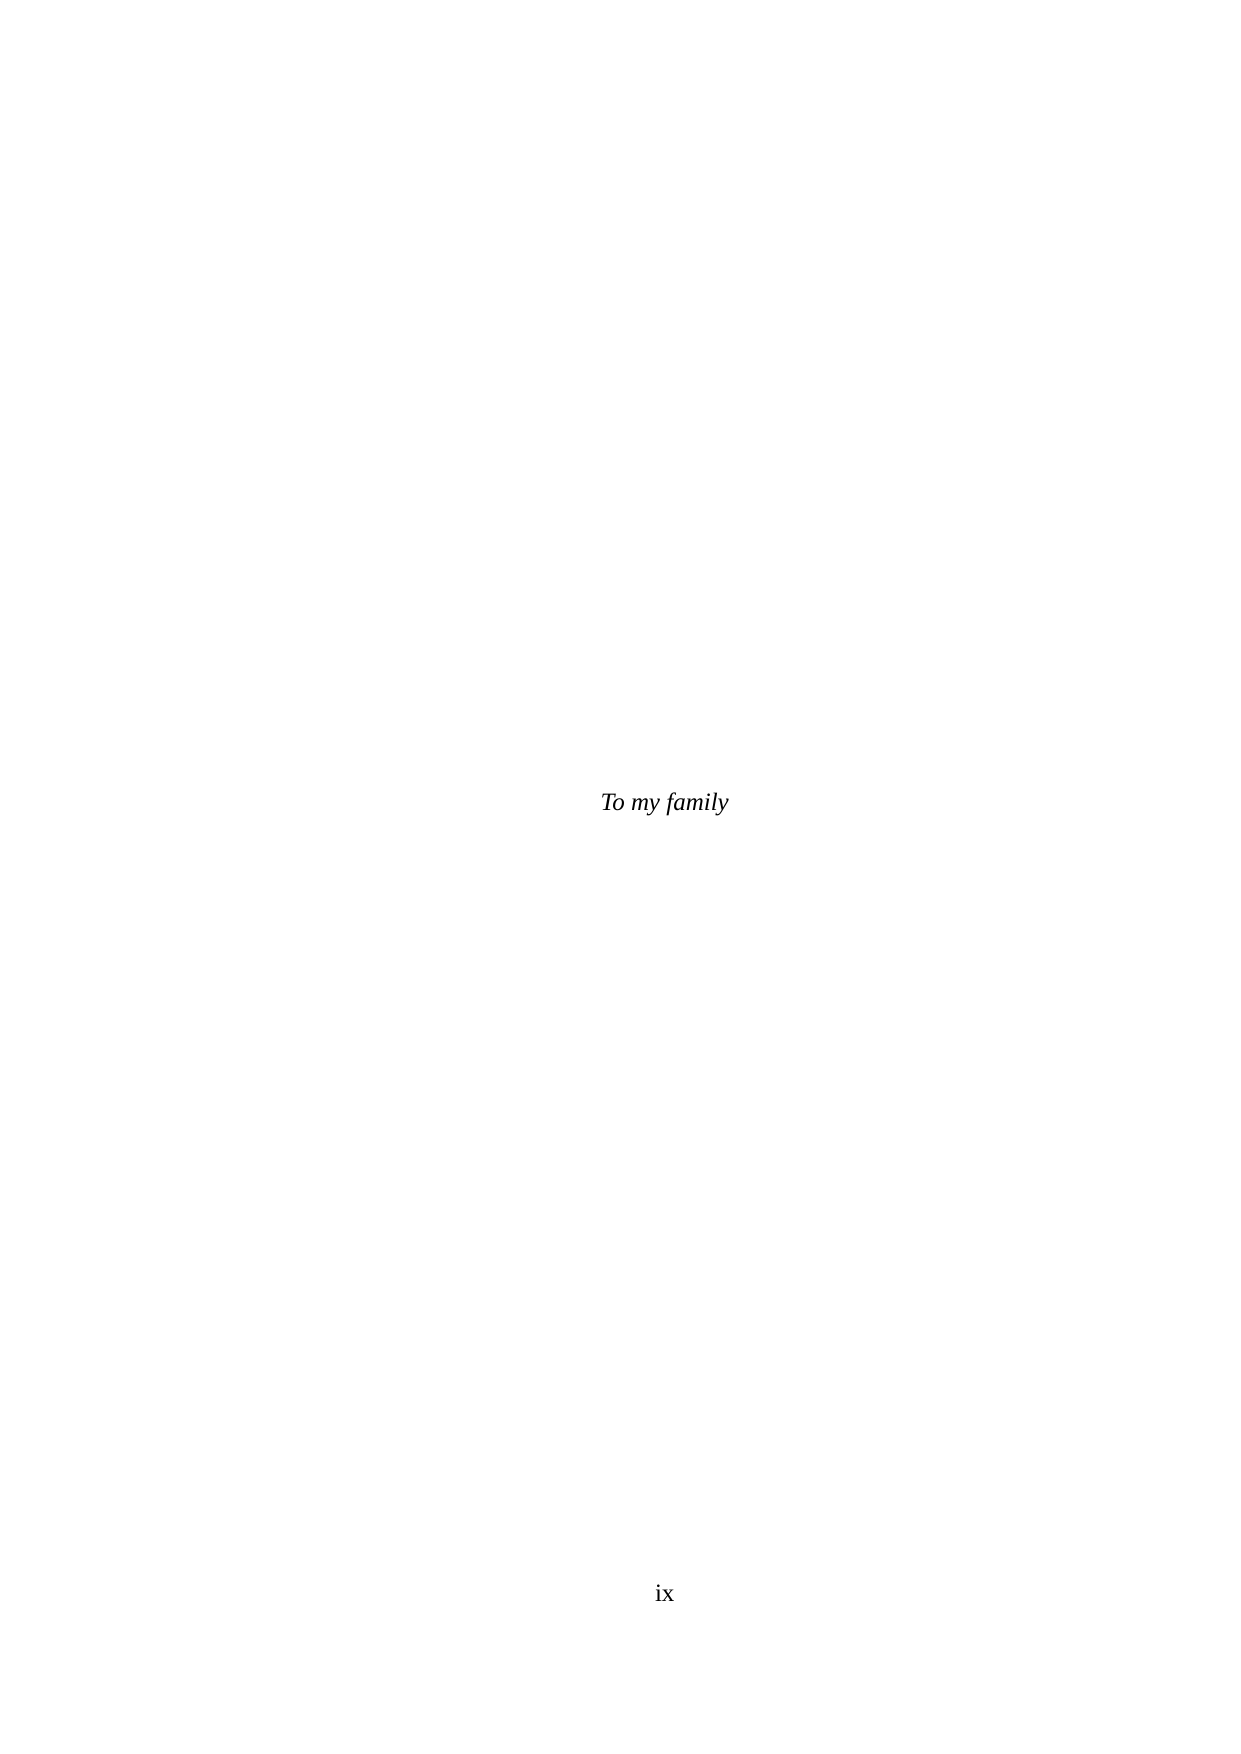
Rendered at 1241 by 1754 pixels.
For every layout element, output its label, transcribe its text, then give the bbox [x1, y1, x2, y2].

text To my family [236, 787, 1093, 816]
